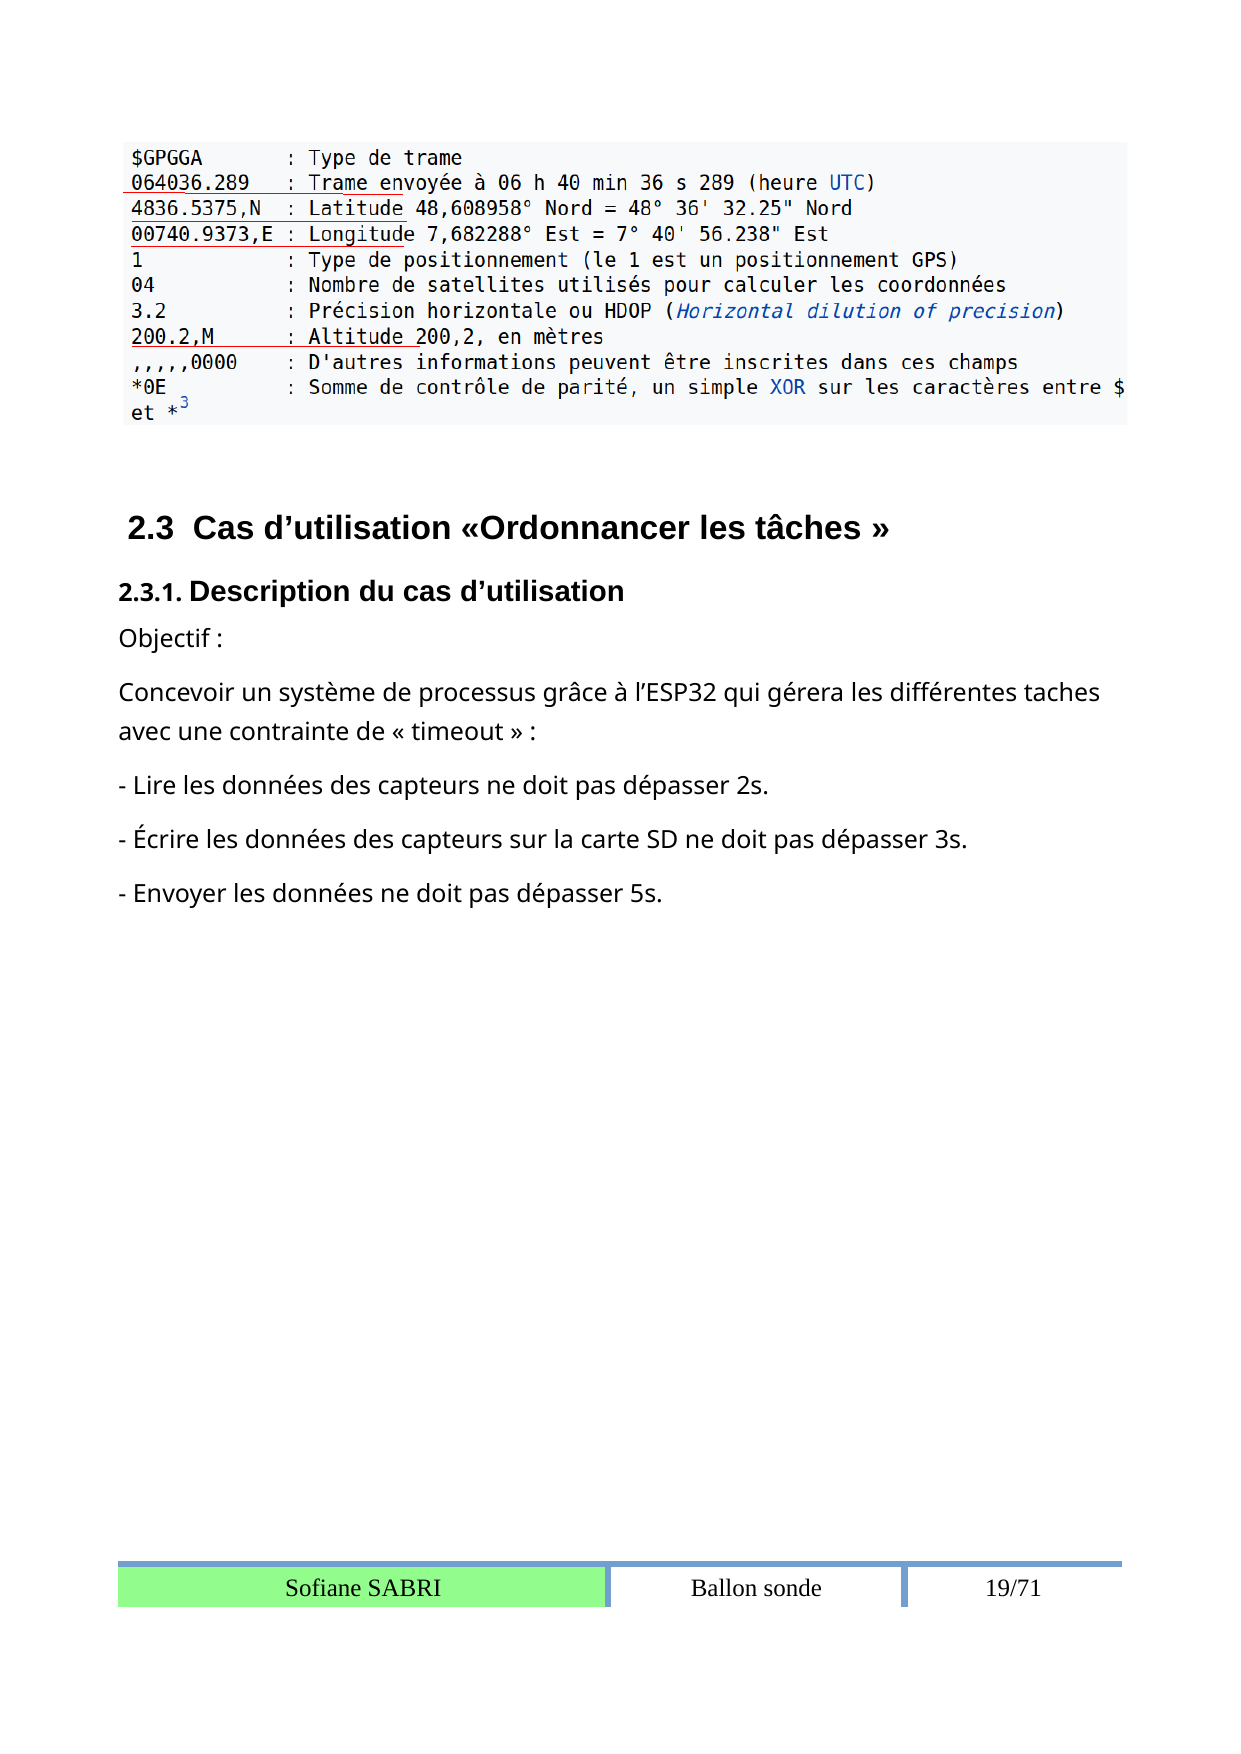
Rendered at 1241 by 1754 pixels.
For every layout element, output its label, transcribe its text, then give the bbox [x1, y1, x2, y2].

subtitle Description du cas d’utilisation [118, 574, 1122, 608]
text - Écrire les données des capteurs sur la carte SD ne doit pas dépasser 3s. [118, 821, 1122, 856]
text Objectif : [118, 621, 1122, 655]
text - Lire les données des capteurs ne doit pas dépasser 2s. [118, 768, 1122, 802]
picture [123, 142, 1128, 425]
subtitle Cas d’utilisation «Ordonnancer les tâches » [118, 508, 1122, 547]
text Concevoir un système de processus grâce à l’ESP32 qui gérera les différentes taches avec une contrainte de « timeout » : [118, 675, 1122, 748]
text - Envoyer les données ne doit pas dépasser 5s. [118, 875, 1122, 909]
